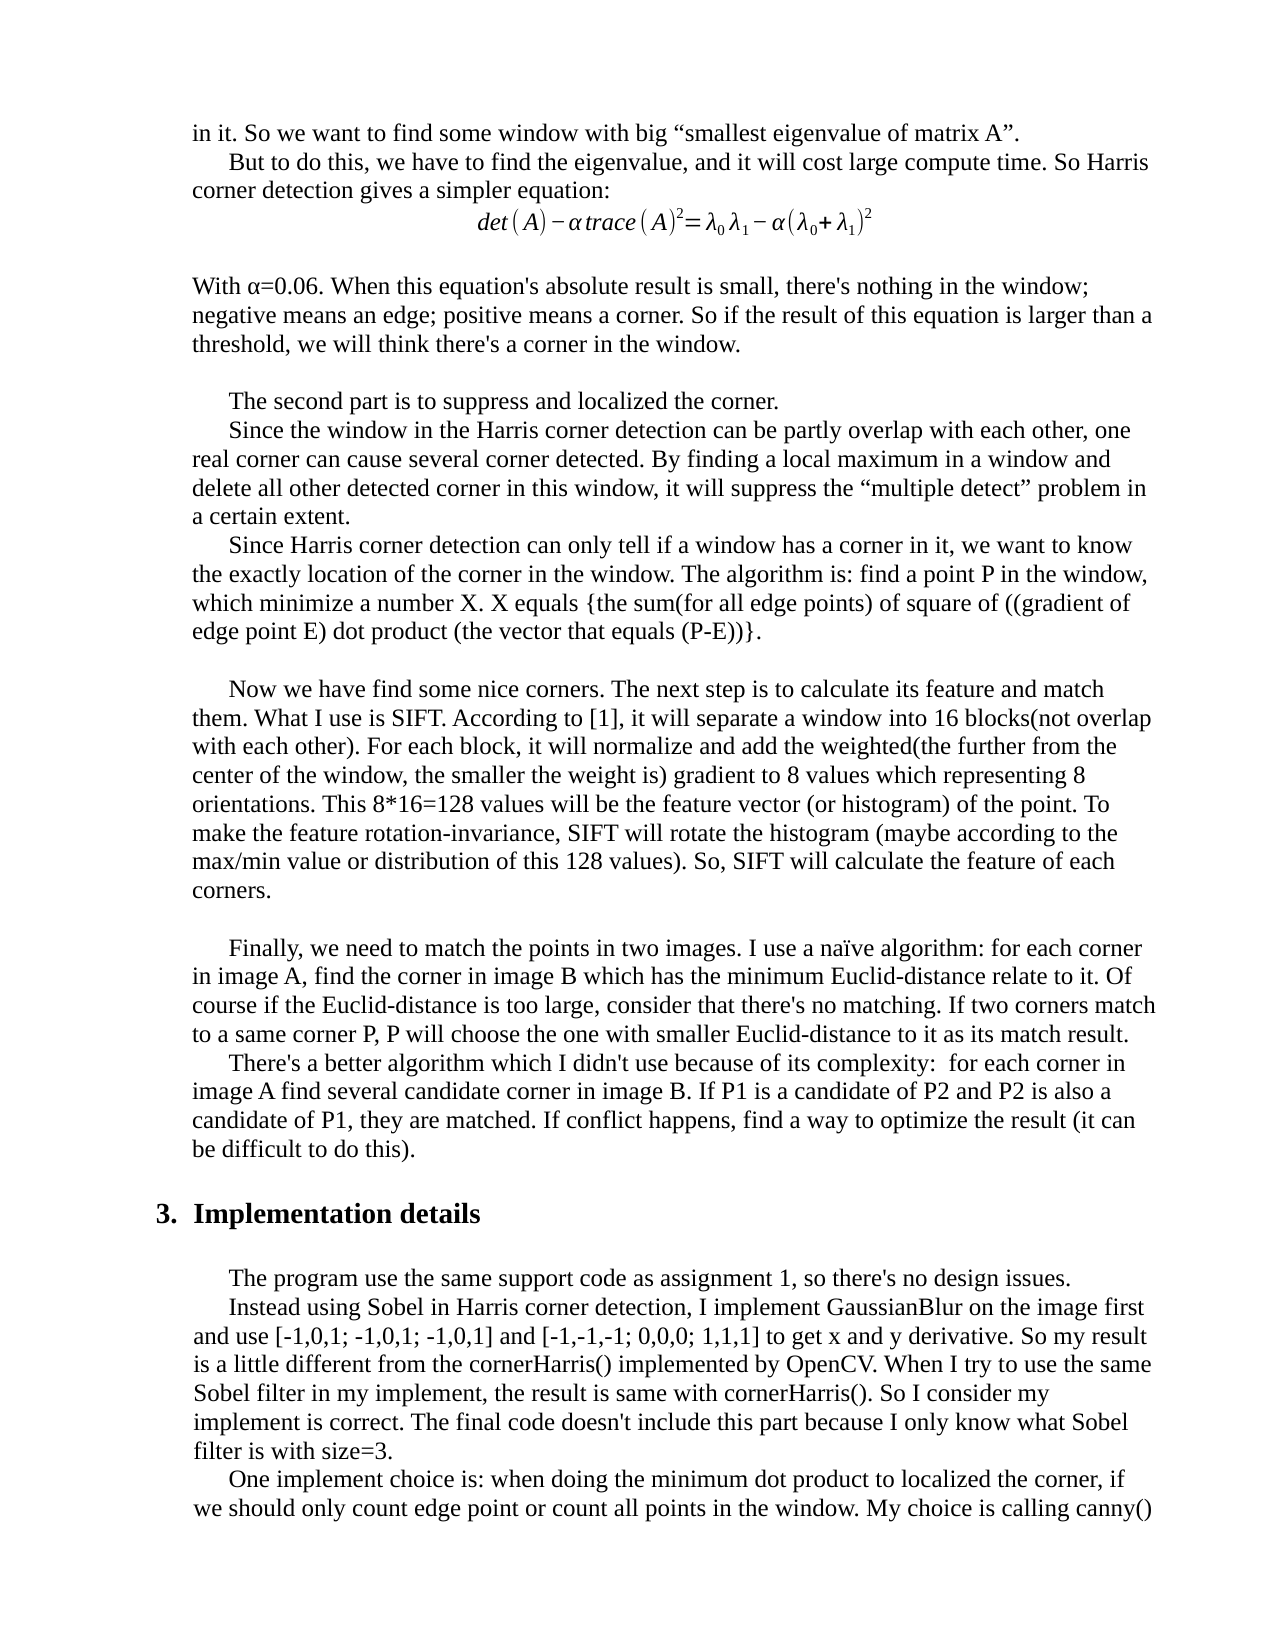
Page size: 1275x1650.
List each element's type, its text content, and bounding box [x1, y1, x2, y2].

text Since the window in the Harris corner detection can be partly overlap with each other, one real corner can cause several corner detected. By finding a local maximum in a window and delete all other detected corner in this window, it will suppress the “multiple detect” problem in a certain extent. [192, 415, 1157, 530]
text The second part is to suppress and localized the corner. [192, 386, 1157, 415]
text in it. So we want to find some window with big “smallest eigenvalue of matrix A”. [192, 118, 1157, 147]
text There's a better algorithm which I didn't use because of its complexity: for each corner in image A find several candidate corner in image B. If P1 is a candidate of P2 and P2 is also a candidate of P1, they are matched. If conflict happens, find a way to optimize the result (it can be difficult to do this). [192, 1048, 1157, 1163]
text With α=0.06. When this equation's absolute result is small, there's nothing in the window; negative means an edge; positive means a corner. So if the result of this equation is larger than a threshold, we will think there's a corner in the window. [192, 271, 1157, 358]
text Since Harris corner detection can only tell if a window has a corner in it, we want to know the exactly location of the corner in the window. The algorithm is: find a point P in the window, which minimize a number X. X equals {the sum(for all edge points) of square of ((gradient of edge point E) dot product (the vector that equals (P-E))}. [192, 530, 1157, 645]
text Finally, we need to match the points in two images. I use a naïve algorithm: for each corner in image A, find the corner in image B which has the minimum Euclid-distance relate to it. Of course if the Euclid-distance is too large, consider that there's no matching. If two corners match to a same corner P, P will choose the one with smaller Euclid-distance to it as its match result. [192, 933, 1157, 1048]
list Instead using Sobel in Harris corner detection, I implement GaussianBlur on the image first and use [-1,0,1; -1,0,1; -1,0,1] and [-1,-1,-1; 0,0,0; 1,1,1] to get x and y derivative. So my result is a little different from the cornerHarris() implemented by OpenCV. When I try to use the same Sobel filter in my implement, the result is same with cornerHarris(). So I consider my implement is correct. The final code doesn't include this part because I only know what Sobel filter is with size=3. [156, 1292, 1157, 1464]
list Implementation details [156, 1196, 1157, 1230]
text Now we have find some nice corners. The next step is to calculate its feature and match them. What I use is SIFT. According to [1], it will separate a window into 16 blocks(not overlap with each other). For each block, it will normalize and add the weighted(the further from the center of the window, the smaller the weight is) gradient to 8 values which representing 8 orientations. This 8*16=128 values will be the feature vector (or histogram) of the point. To make the feature rotation-invariance, SIFT will rotate the histogram (maybe according to the max/min value or distribution of this 128 values). So, SIFT will calculate the feature of each corners. [192, 674, 1157, 904]
text But to do this, we have to find the eigenvalue, and it will cost large compute time. So Harris corner detection gives a simpler equation: [192, 147, 1157, 204]
list The program use the same support code as assignment 1, so there's no design issues. [156, 1263, 1157, 1292]
list One implement choice is: when doing the minimum dot product to localized the corner, if we should only count edge point or count all points in the window. My choice is calling canny() [156, 1464, 1157, 1522]
